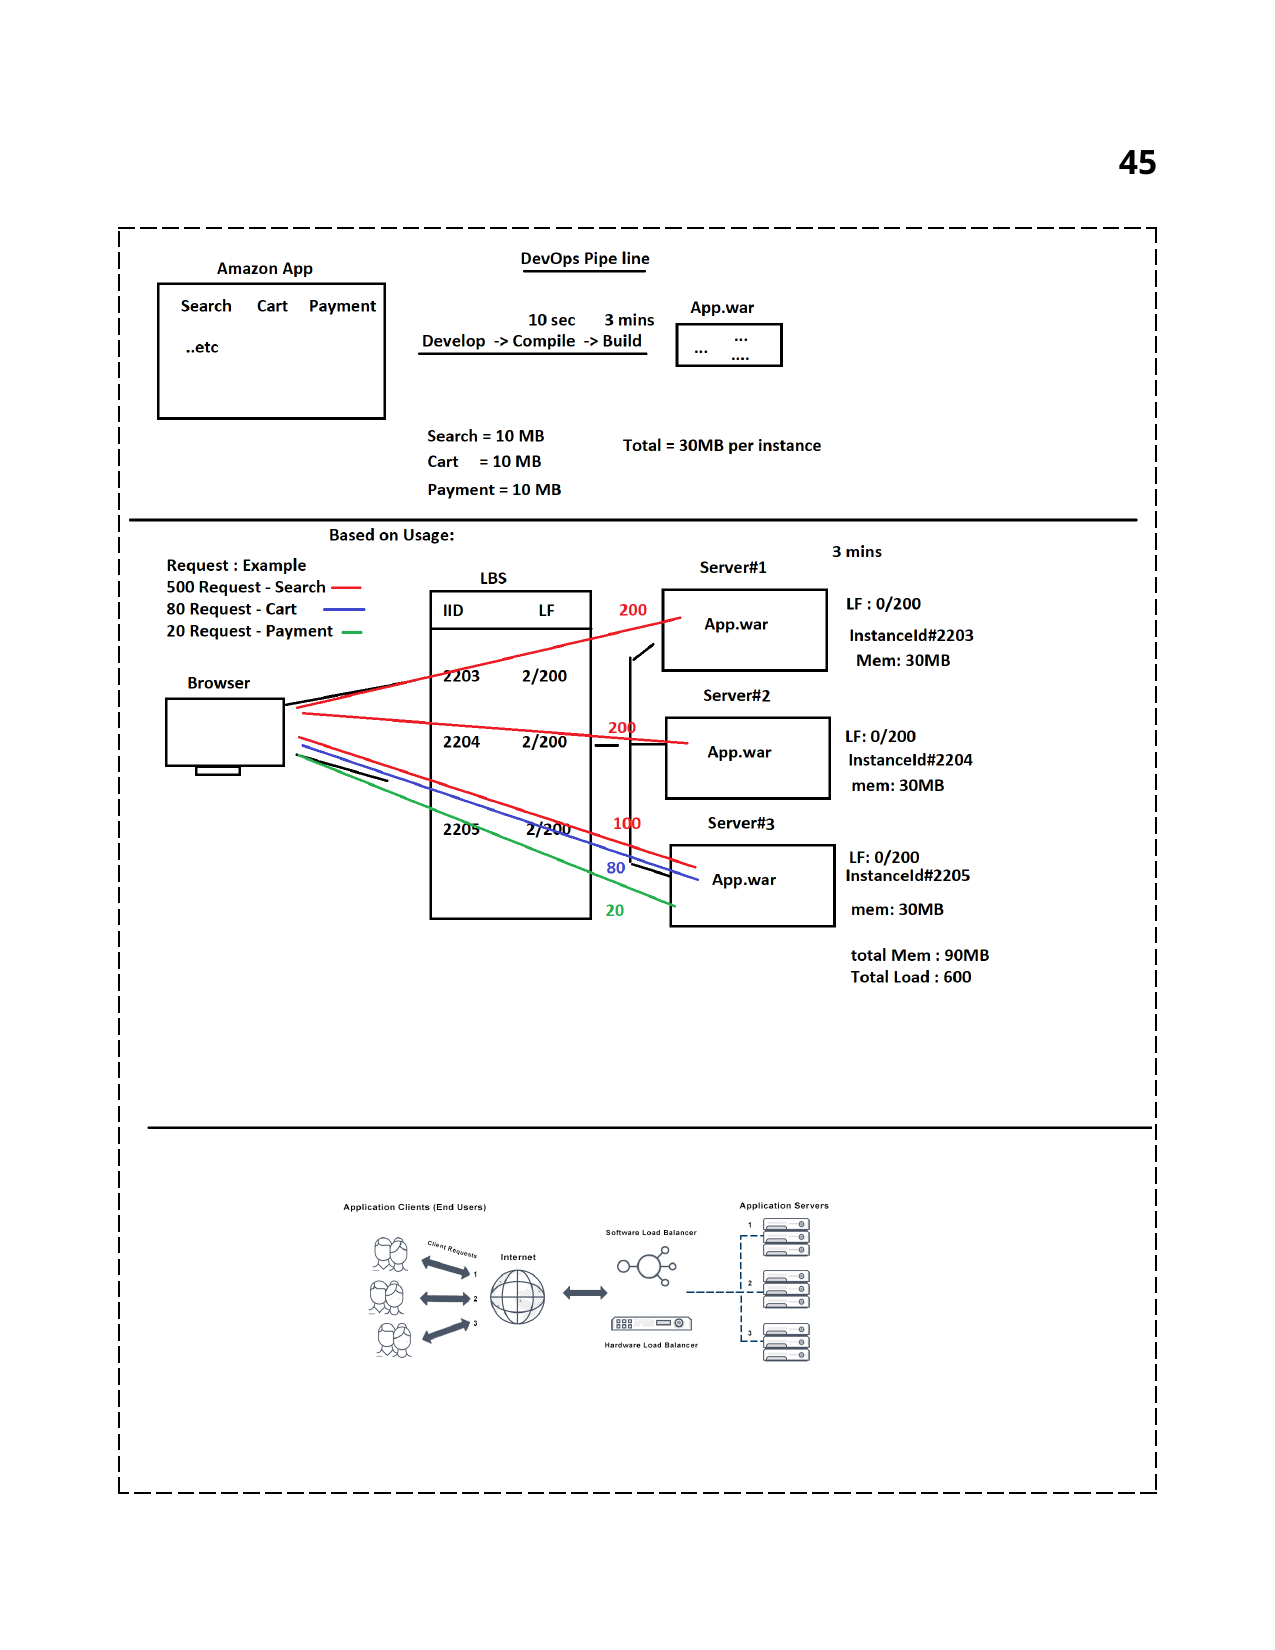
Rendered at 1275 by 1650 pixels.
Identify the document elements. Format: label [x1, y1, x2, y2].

picture [123, 231, 1152, 1489]
